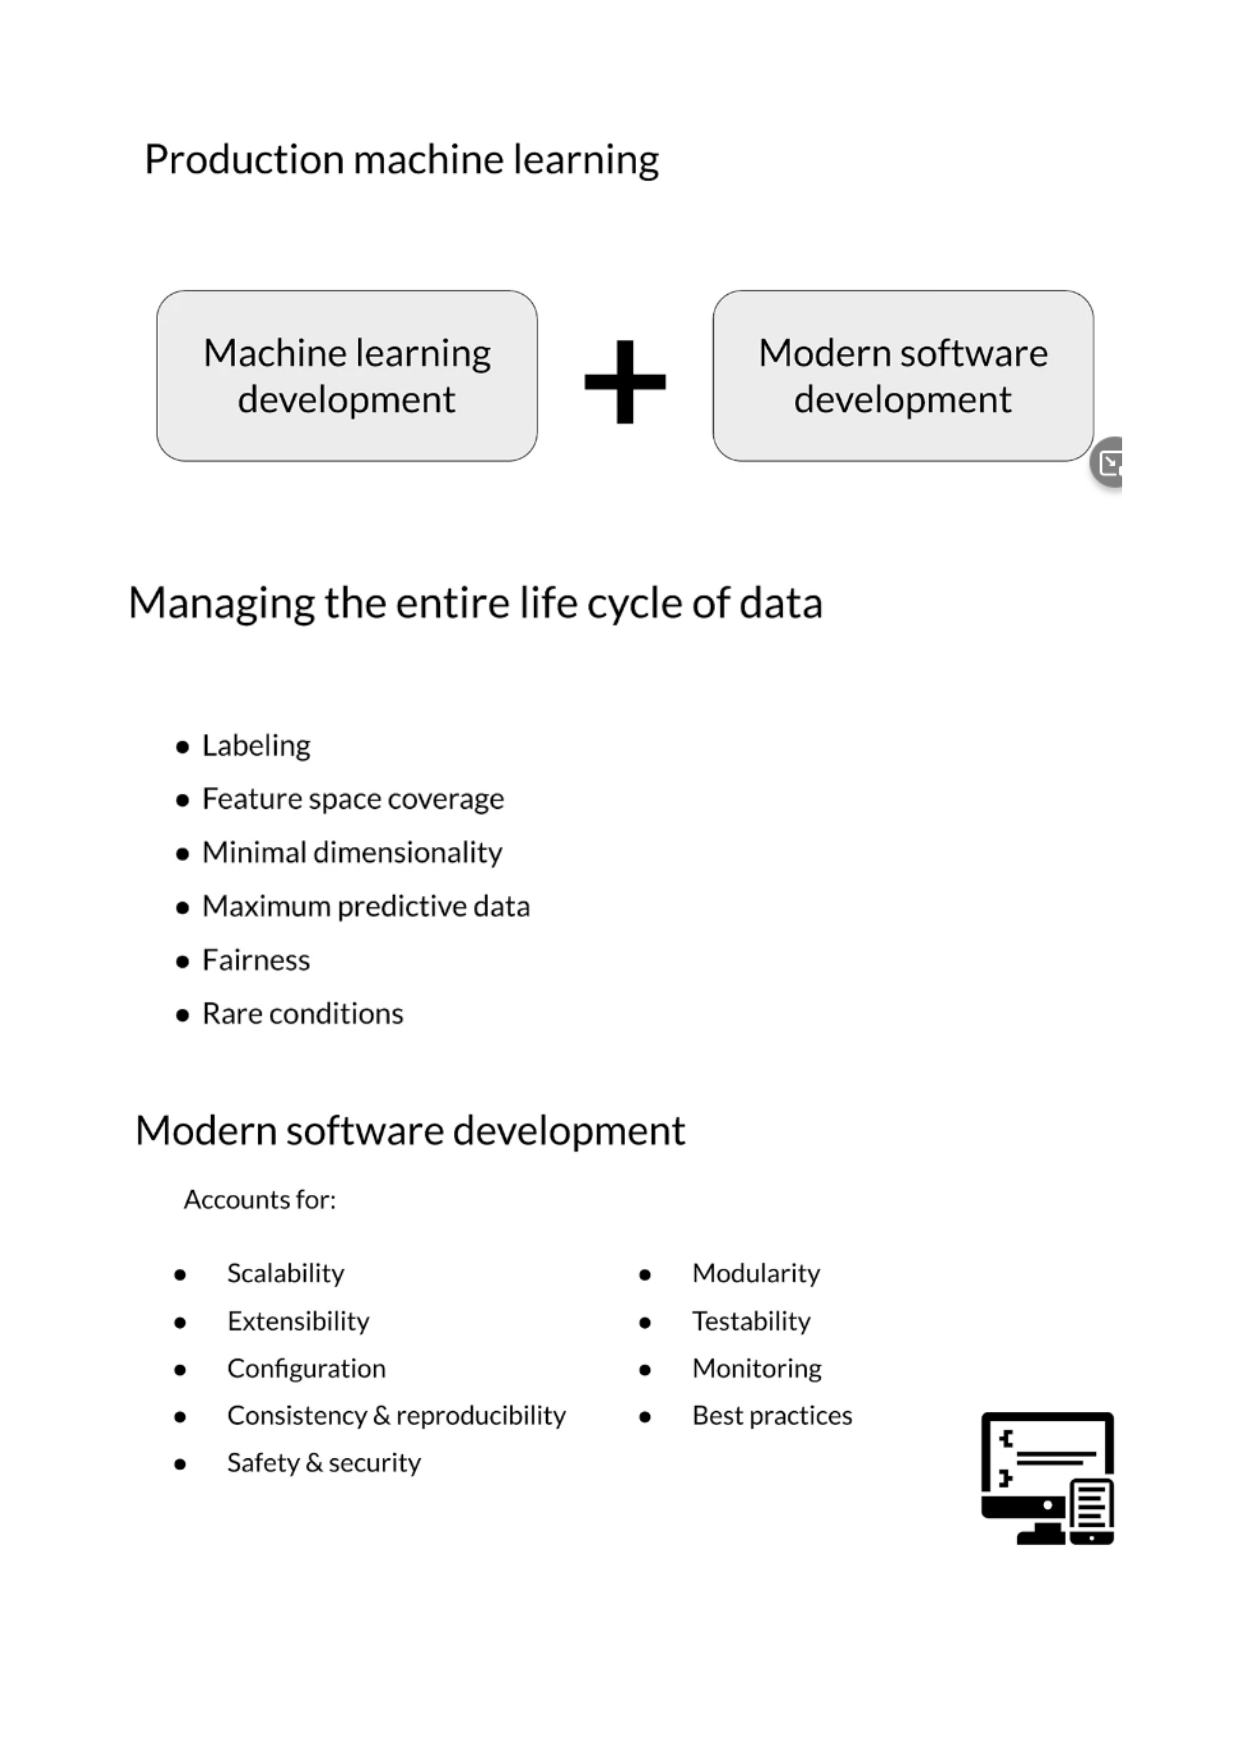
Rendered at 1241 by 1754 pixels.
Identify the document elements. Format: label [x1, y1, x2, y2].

picture [118, 563, 1123, 1046]
picture [118, 118, 1123, 506]
picture [118, 1103, 1123, 1554]
